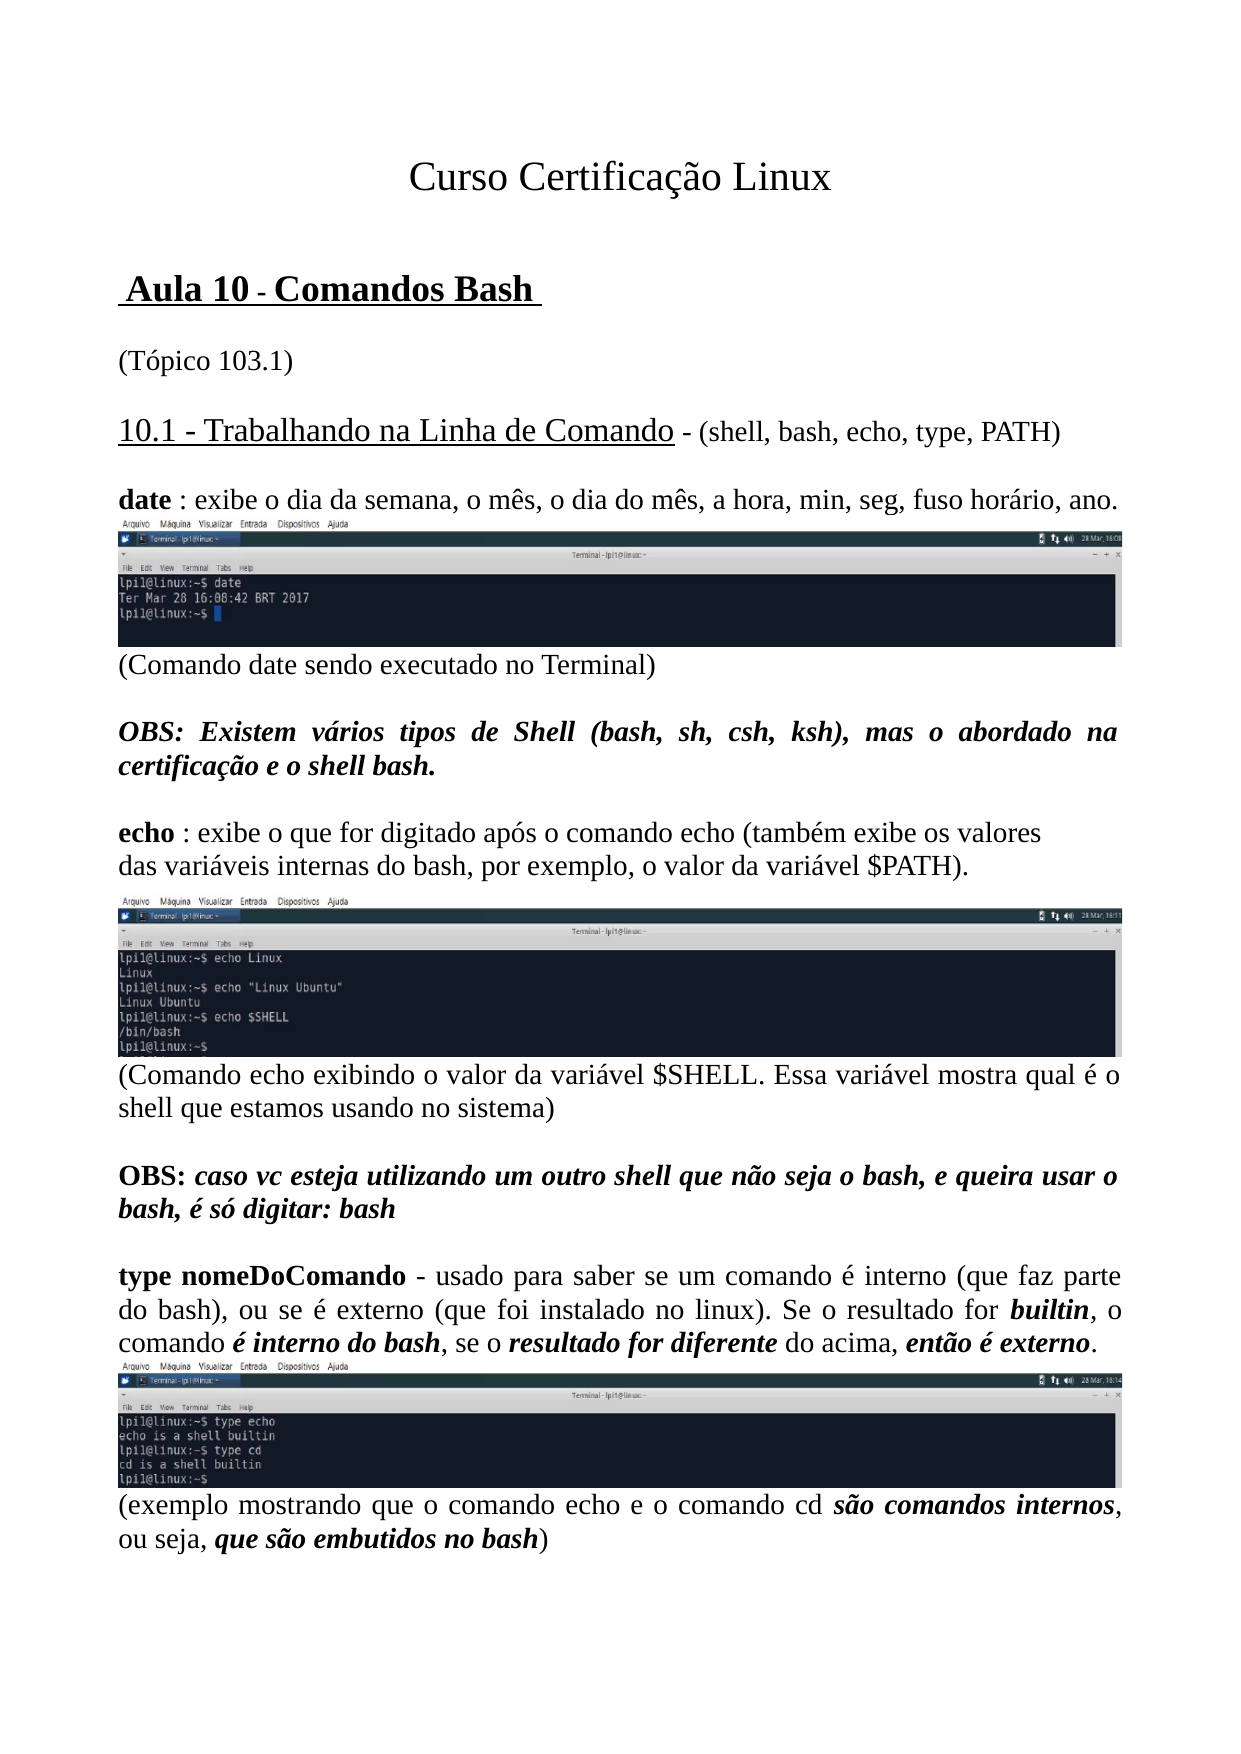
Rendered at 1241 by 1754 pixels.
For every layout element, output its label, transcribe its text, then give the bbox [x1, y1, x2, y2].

text Aula 10 - Comandos Bash [118, 267, 1122, 310]
text (exemplo mostrando que o comando echo e o comando cd são comandos internos, ou seja, que são embutidos no bash) [118, 1488, 1122, 1554]
text OBS: Existem vários tipos de Shell (bash, sh, csh, ksh), mas o abordado na certificação e o shell bash. [118, 714, 1122, 781]
picture [118, 515, 1123, 647]
picture [118, 1358, 1123, 1488]
text type nomeDoComando - usado para saber se um comando é interno (que faz parte do bash), ou se é externo (que foi instalado no linux). Se o resultado for builtin, o comando é interno do bash, se o resultado for diferente do acima, então é externo. [118, 1258, 1122, 1358]
text 10.1 - Trabalhando na Linha de Comando - (shell, bash, echo, type, PATH) [118, 410, 1122, 449]
text OBS: caso vc esteja utilizando um outro shell que não seja o bash, e queira usar o bash, é só digitar: bash [118, 1158, 1122, 1225]
text (Comando date sendo executado no Terminal) [118, 647, 1122, 681]
picture [118, 893, 1123, 1057]
text (Comando echo exibindo o valor da variável $SHELL. Essa variável mostra qual é o shell que estamos usando no sistema) [118, 1057, 1122, 1124]
text Curso Certificação Linux [118, 152, 1122, 199]
text date : exibe o dia da semana, o mês, o dia do mês, a hora, min, seg, fuso horário, ano. [118, 482, 1122, 515]
text echo : exibe o que for digitado após o comando echo (também exibe os valores [118, 815, 1122, 848]
text [118, 882, 1122, 893]
text das variáveis internas do bash, por exemplo, o valor da variável $PATH). [118, 848, 1122, 882]
text (Tópico 103.1) [118, 343, 1122, 377]
